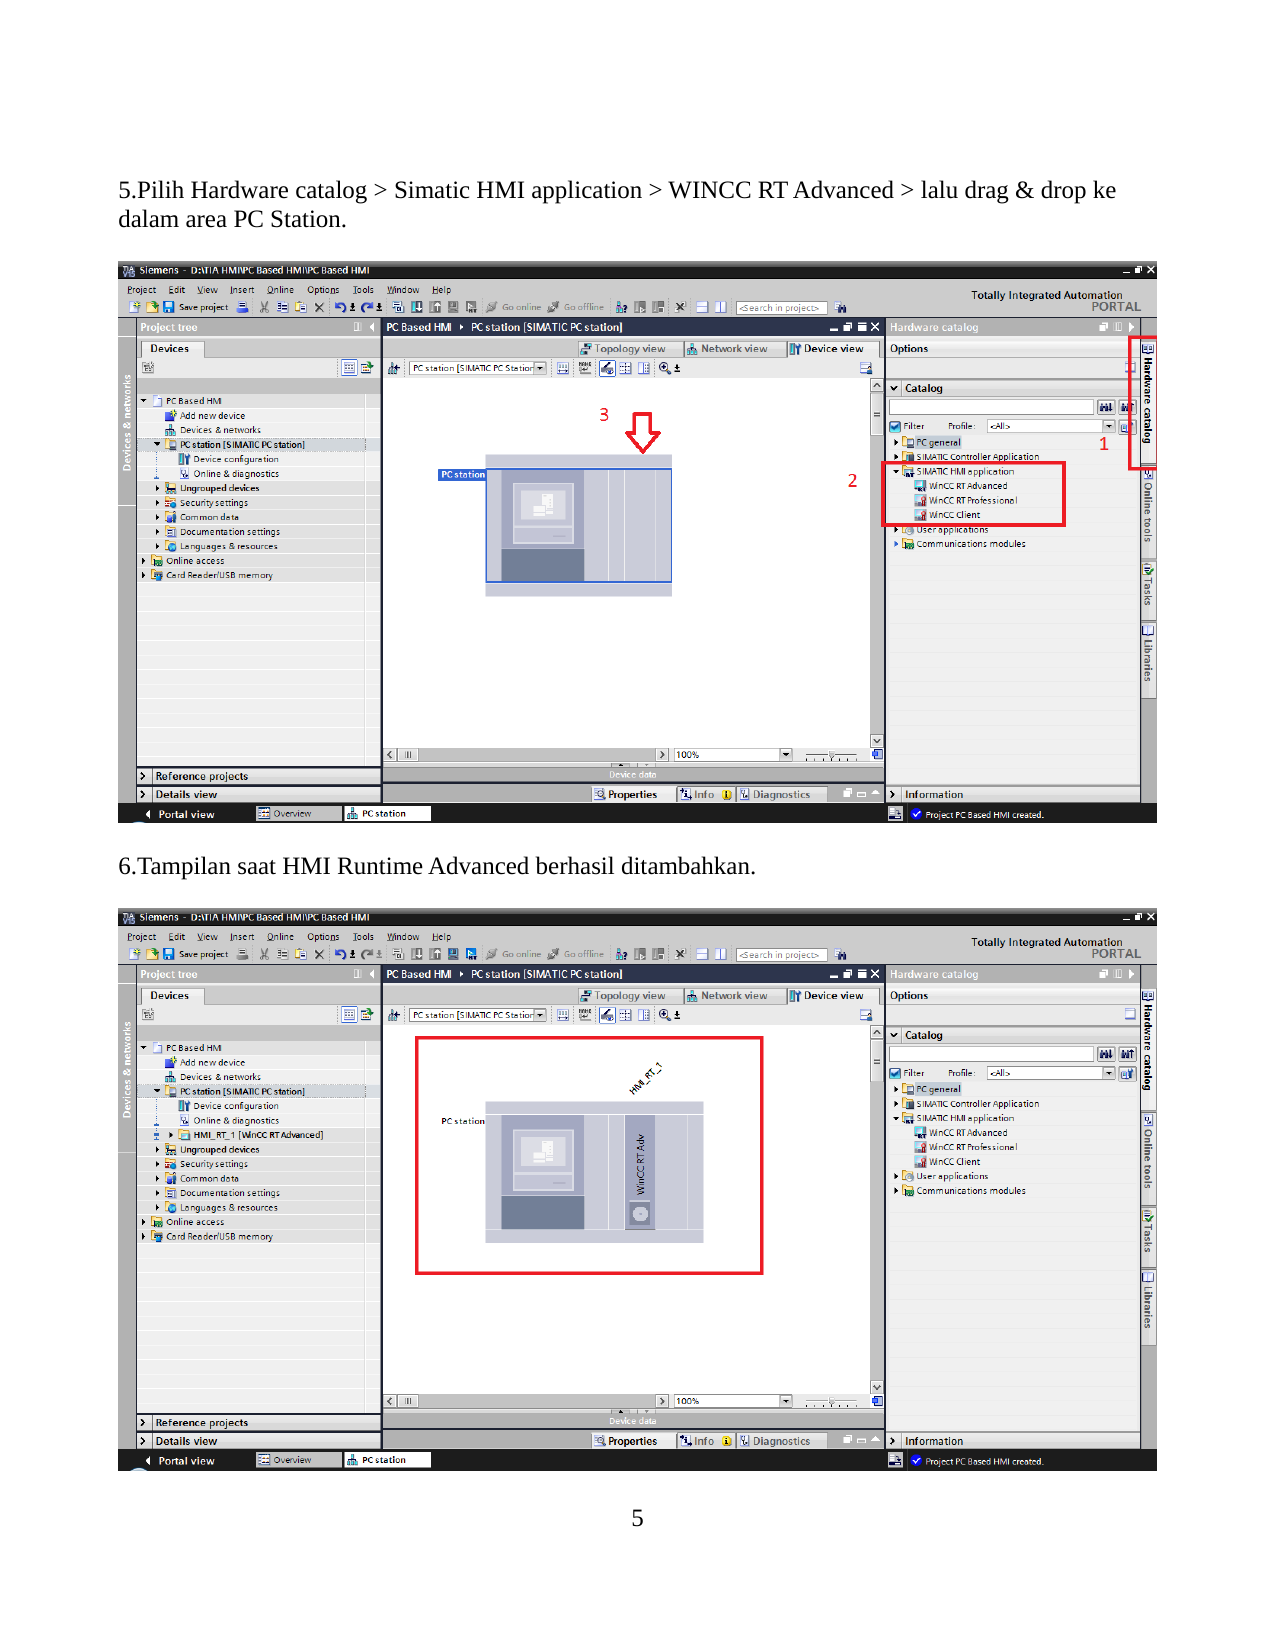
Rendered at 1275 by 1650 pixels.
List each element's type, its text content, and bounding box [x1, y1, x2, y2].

text 5.Pilih Hardware catalog > Simatic HMI application > WINCC RT Advanced > lalu drag & drop ke dalam area PC Station. [118, 176, 1157, 233]
picture [118, 908, 1157, 1471]
text 6.Tampilan saat HMI Runtime Advanced berhasil ditambahkan. [118, 851, 1157, 880]
picture [118, 261, 1157, 823]
